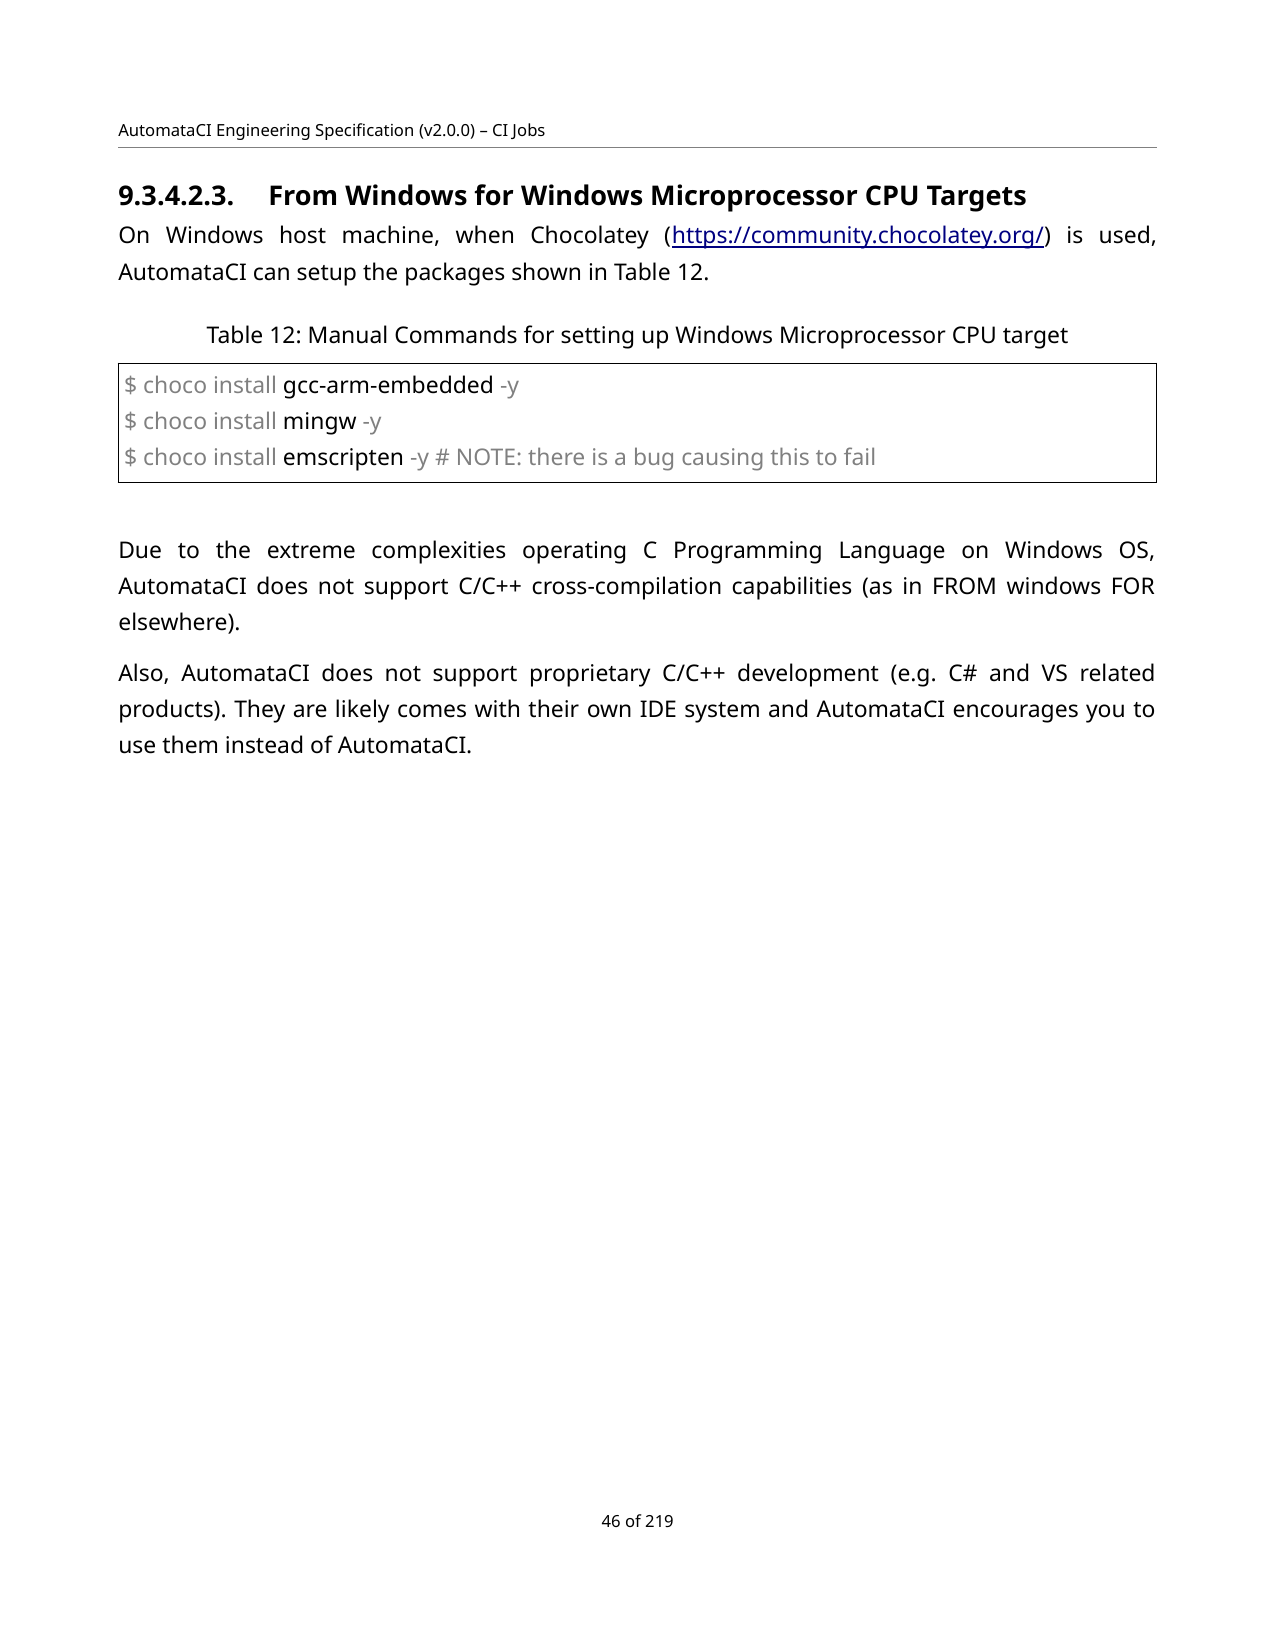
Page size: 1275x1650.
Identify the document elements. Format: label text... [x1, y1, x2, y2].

subtitle From Windows for Windows Microprocessor CPU Targets [118, 176, 1157, 213]
text Table 12: Manual Commands for setting up Windows Microprocessor CPU target [118, 319, 1157, 350]
table_header $ choco install gcc-arm-embedded -y $ choco install mingw -y $ choco install emscripten -y # NOTE: there is a bug causing this to fail [119, 364, 1156, 482]
text Due to the extreme complexities operating C Programming Language on Windows OS, AutomataCI does not support C/C++ cross-compilation capabilities (as in FROM windows FOR elsewhere). [118, 534, 1157, 637]
text Also, AutomataCI does not support proprietary C/C++ development (e.g. C# and VS related products). They are likely comes with their own IDE system and AutomataCI encourages you to use them instead of AutomataCI. [118, 657, 1157, 760]
text On Windows host machine, when Chocolatey (https://community.chocolatey.org/) is used, AutomataCI can setup the packages shown in Table 12. [118, 219, 1157, 287]
